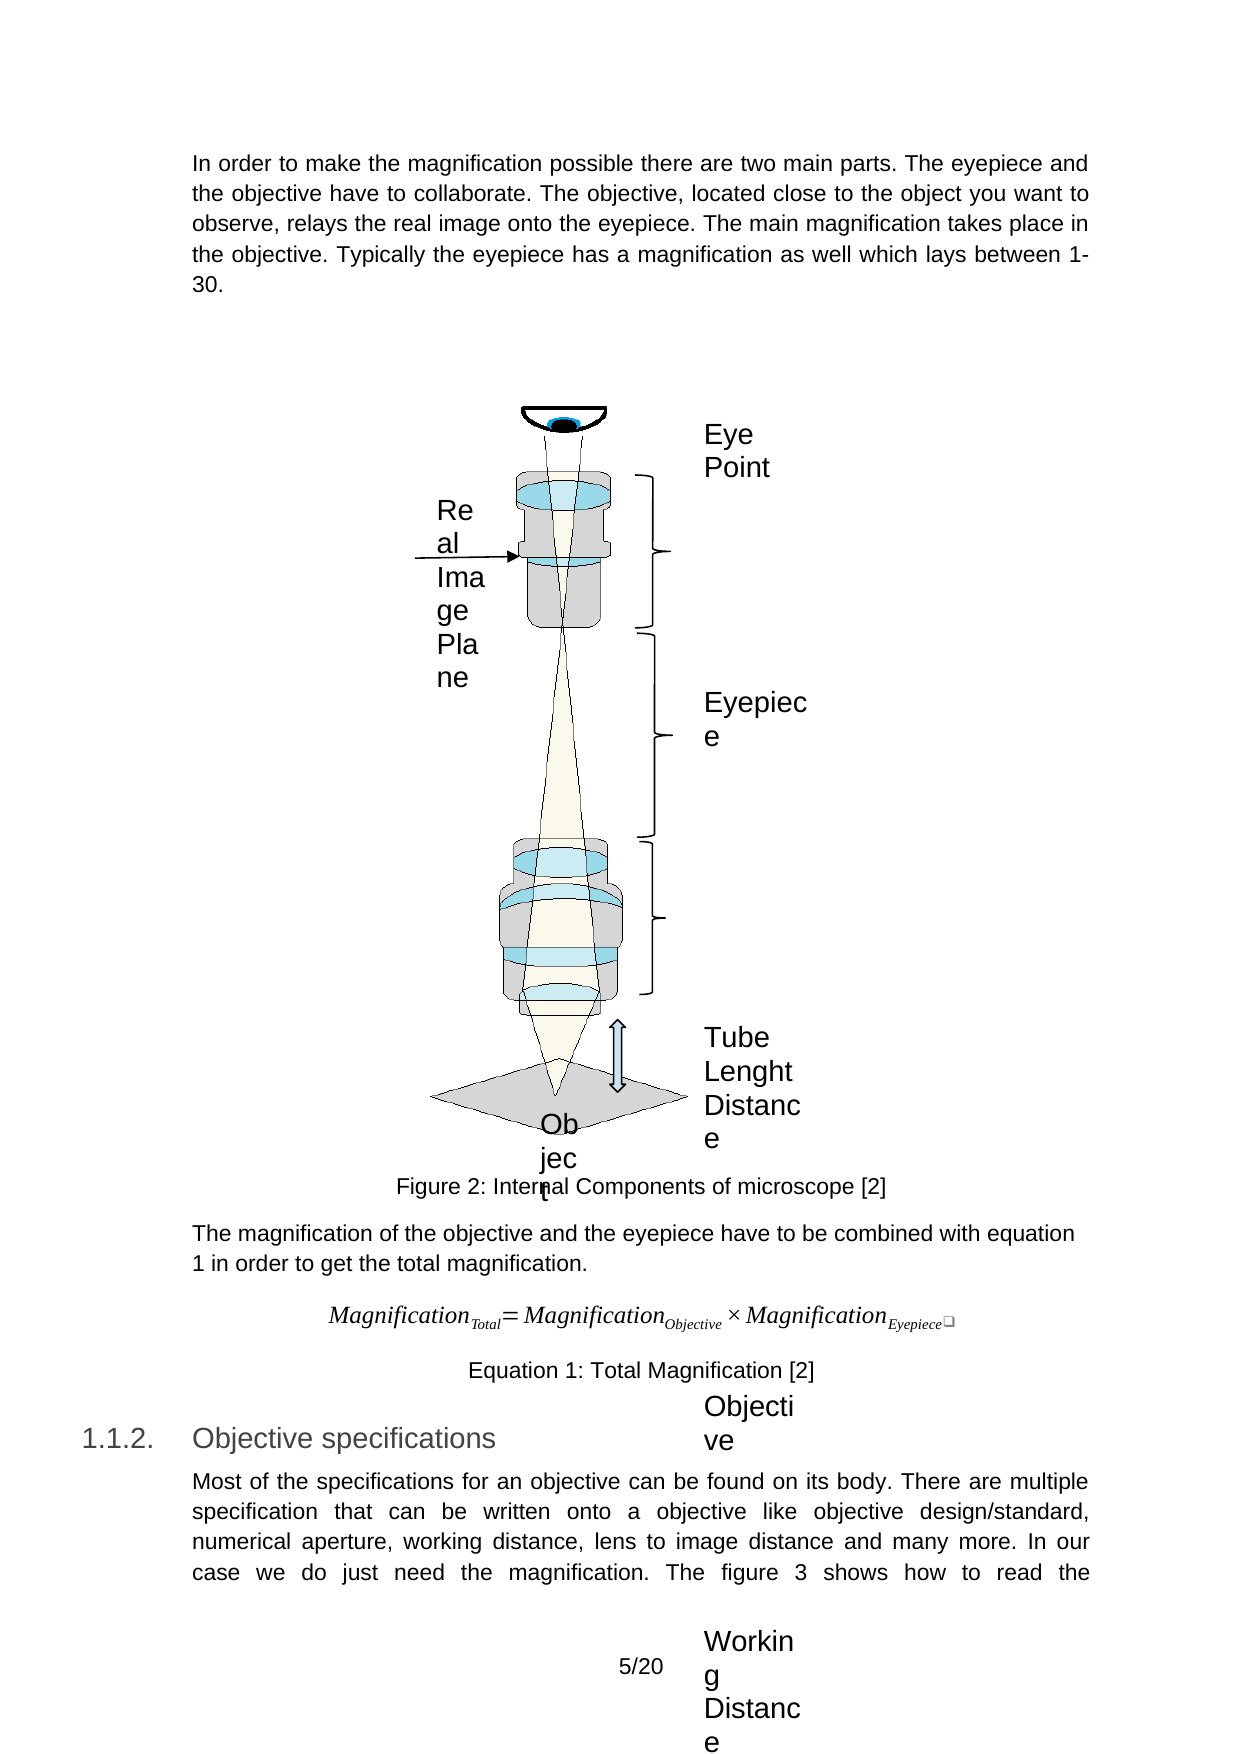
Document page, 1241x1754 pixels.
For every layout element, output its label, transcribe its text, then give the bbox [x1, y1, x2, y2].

text Equation 1: Total Magnification [2] [192, 1357, 1090, 1384]
subtitle Objective specifications [154, 1421, 1090, 1454]
text In order to make the magnification possible there are two main parts. The eyepiece and the objective have to collaborate. The objective, located close to the object you want to observe, relays the real image onto the eyepiece. The main magnification takes place in the objective. Typically the eyepiece has a magnification as well which lays between 1- 30. [192, 150, 1090, 297]
picture [727, 463, 733, 475]
picture [723, 1074, 733, 1079]
picture [414, 394, 733, 1160]
picture [723, 1067, 731, 1072]
text Figure 2: Internal Components of microscope [2] [192, 1173, 1090, 1199]
text Most of the specifications for an objective can be found on its body. There are multiple specification that can be written onto a objective like objective design/standard, numerical aperture, working distance, lens to image distance and many more. In our case we do just need the magnification. The figure 3 shows how to read the [192, 1468, 1090, 1585]
picture [550, 1154, 558, 1159]
text The magnification of the objective and the eyepiece have to be combined with equation 1 in order to get the total magnification. [192, 1220, 1090, 1277]
